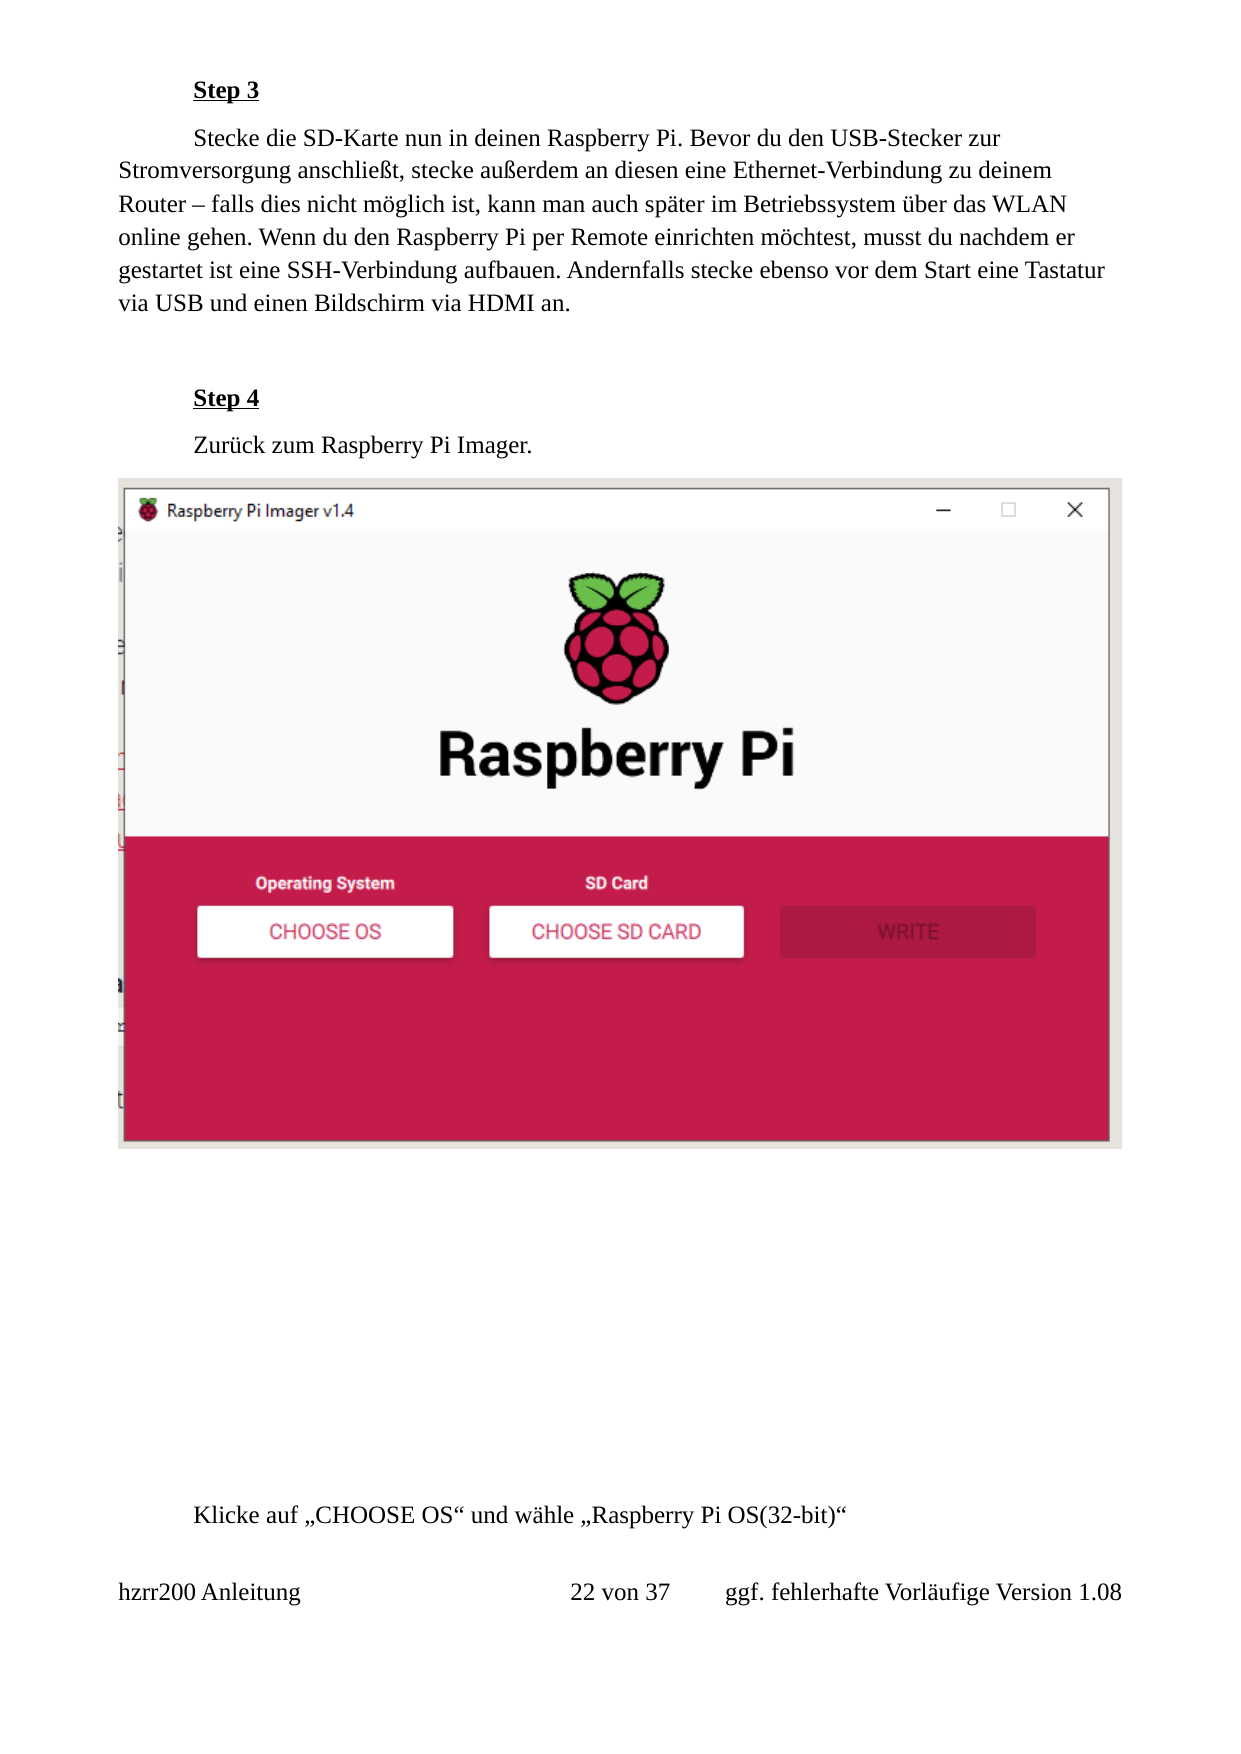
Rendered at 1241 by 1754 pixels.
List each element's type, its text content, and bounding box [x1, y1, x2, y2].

picture [118, 478, 1123, 1149]
text Step 4 [118, 383, 1122, 412]
text Step 3 [118, 75, 1122, 104]
text Klicke auf „CHOOSE OS“ und wähle „Raspberry Pi OS(32-bit)“ [118, 1501, 1122, 1529]
text Stecke die SD-Karte nun in deinen Raspberry Pi. Bevor du den USB-Stecker zur Stromversorgung anschließt, stecke außerdem an diesen eine Ethernet-Verbindung zu deinem Router – falls dies nicht möglich ist, kann man auch später im Betriebssystem über das WLAN online gehen. Wenn du den Raspberry Pi per Remote einrichten möchtest, musst du nachdem er gestartet ist eine SSH-Verbindung aufbauen. Andernfalls stecke ebenso vor dem Start eine Tastatur via USB und einen Bildschirm via HDMI an. [118, 123, 1122, 316]
text Zurück zum Raspberry Pi Imager. [118, 431, 1122, 459]
